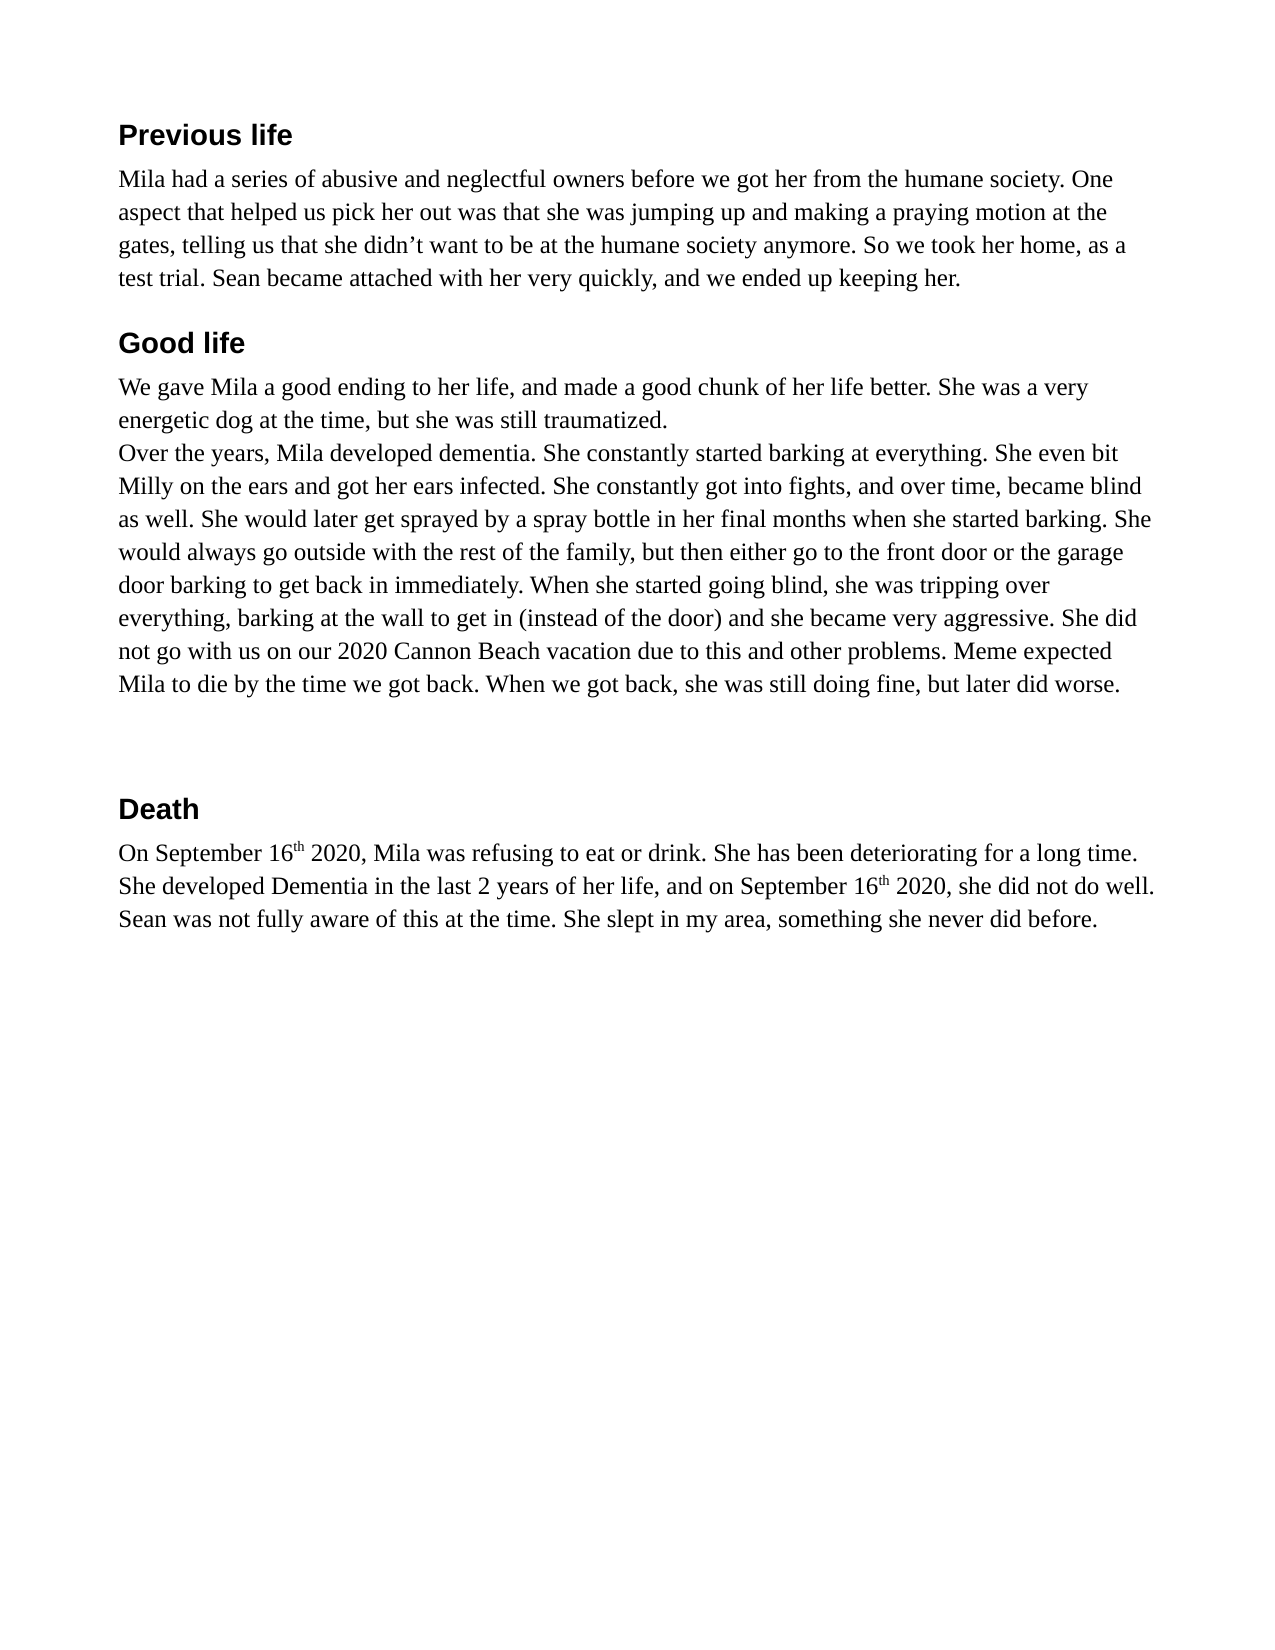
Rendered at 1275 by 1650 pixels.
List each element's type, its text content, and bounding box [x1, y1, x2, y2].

subtitle Good life [118, 326, 1157, 359]
text We gave Mila a good ending to her life, and made a good chunk of her life better. She was a very energetic dog at the time, but she was still traumatized. Over the years, Mila developed dementia. She constantly started barking at everything. She even bit Milly on the ears and got her ears infected. She constantly got into fights, and over time, became blind as well. She would later get sprayed by a spray bottle in her final months when she started barking. She would always go outside with the rest of the family, but then either go to the front door or the garage door barking to get back in immediately. When she started going blind, she was tripping over everything, barking at the wall to get in (instead of the door) and she became very aggressive. She did not go with us on our 2020 Cannon Beach vacation due to this and other problems. Meme expected Mila to die by the time we got back. When we got back, she was still doing fine, but later did worse. [118, 372, 1157, 698]
text On September 16th 2020, Mila was refusing to eat or drink. She has been deteriorating for a long time. She developed Dementia in the last 2 years of her life, and on September 16th 2020, she did not do well. Sean was not fully aware of this at the time. She slept in my area, something she never did before. [118, 838, 1157, 933]
subtitle Previous life [118, 118, 1157, 152]
subtitle Death [118, 792, 1157, 826]
text Mila had a series of abusive and neglectful owners before we got her from the humane society. One aspect that helped us pick her out was that she was jumping up and making a praying motion at the gates, telling us that she didn’t want to be at the humane society anymore. So we took her home, as a test trial. Sean became attached with her very quickly, and we ended up keeping her. [118, 164, 1157, 292]
